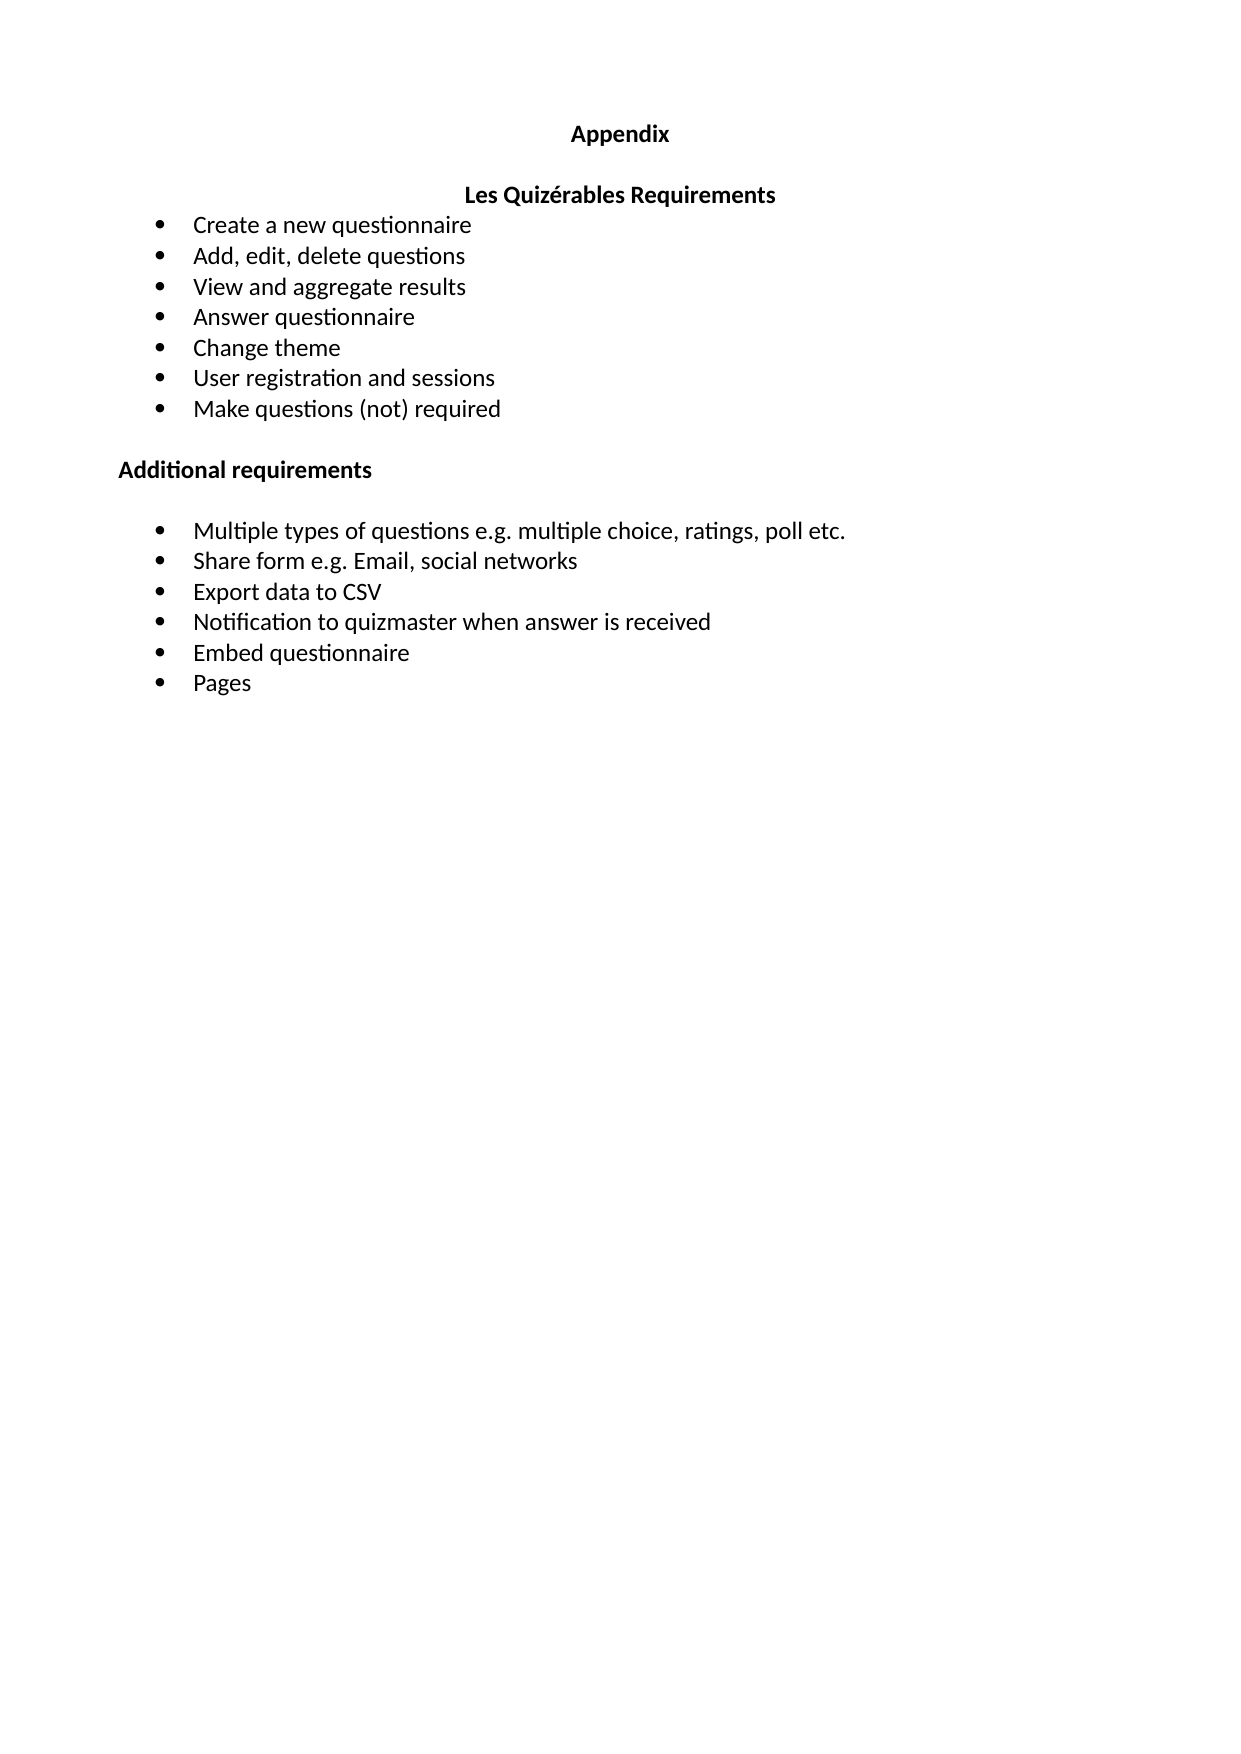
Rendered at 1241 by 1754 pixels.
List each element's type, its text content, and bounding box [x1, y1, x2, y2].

list Export data to CSV [156, 576, 1122, 606]
list Embed questionnaire [156, 637, 1122, 667]
list Add, edit, delete questions [156, 240, 1122, 271]
list Multiple types of questions e.g. multiple choice, ratings, poll etc. [156, 515, 1122, 545]
list Change theme [156, 332, 1122, 362]
text Appendix [118, 118, 1122, 149]
list View and aggregate results [156, 271, 1122, 301]
list Pages [156, 667, 1122, 698]
list Answer questionnaire [156, 301, 1122, 332]
text Additional requirements [118, 454, 1122, 484]
list Share form e.g. Email, social networks [156, 545, 1122, 576]
list User registration and sessions [156, 362, 1122, 393]
list Notification to quizmaster when answer is received [156, 606, 1122, 637]
text Les Quizérables Requirements [118, 179, 1122, 210]
list Create a new questionnaire [156, 210, 1122, 240]
list Make questions (not) required [156, 393, 1122, 423]
